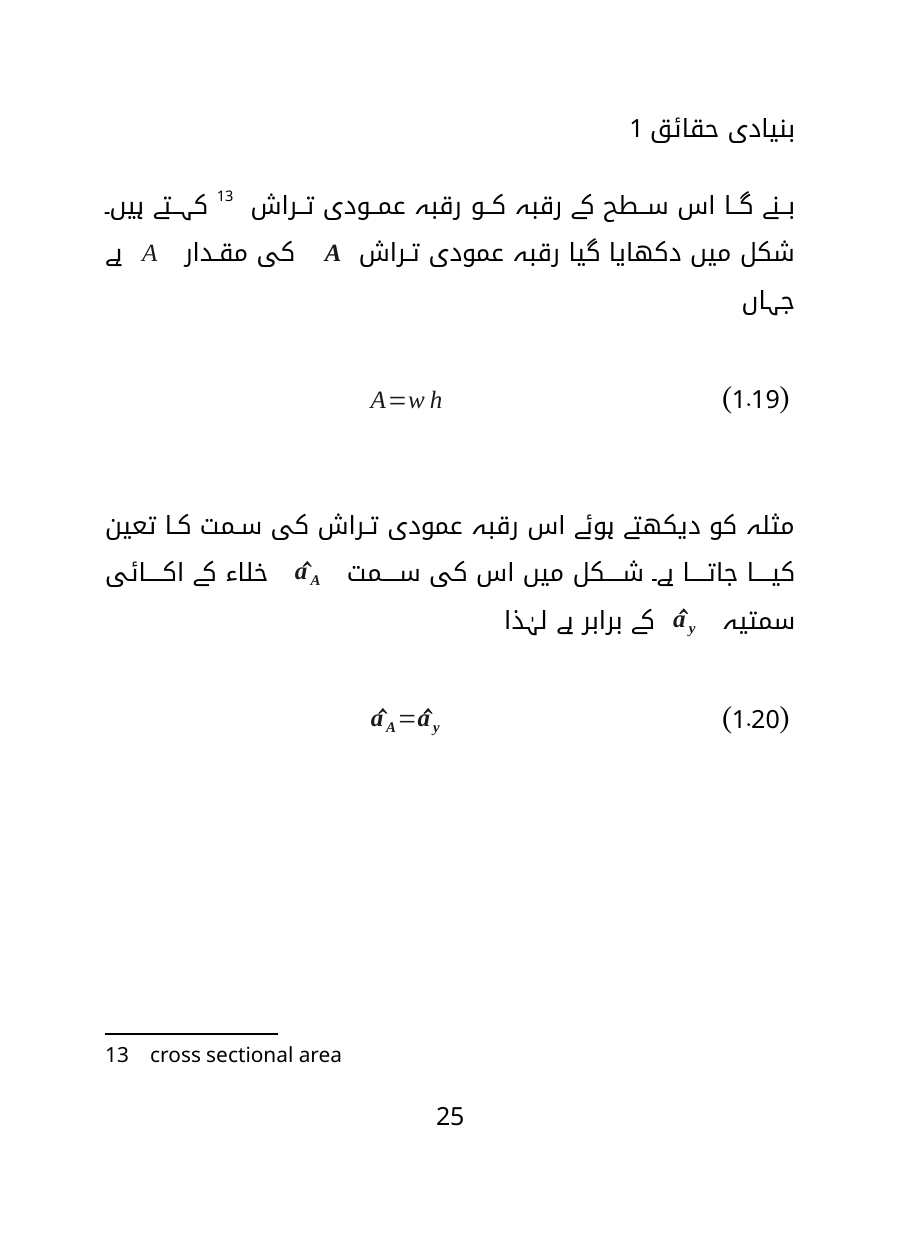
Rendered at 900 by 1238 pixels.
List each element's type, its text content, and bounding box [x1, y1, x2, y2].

text cross sectional area [105, 1040, 795, 1068]
table_header (1.20) [697, 691, 795, 762]
table_header (1.19) [697, 371, 795, 442]
text مثلہ کو دیکھتے ہوئے اس رقبہ عمودی تراش کی سمت کا تعین کیا جاتا ہے۔ شکل میں اس کی سمت خلاء کے اکائی سمتیہ کے برابر ہے لہٰذا [105, 502, 795, 644]
text شکل 1.8 میں ایک سلاخ دکھایا گیا ہے۔ اس کو اکائی سمتیہکی سمت میں لٹایا گیا ہے۔ اگر ہم تصور میں اس سلاخ کو لمبائی کی عمودی سمت میں کاٹیں تو اس کا جو سرہ بنے گا اس سطح کے رقبہ کو رقبہ عمودی تراش کہتے ہیں۔ شکل میں دکھایا گیا رقبہ عمودی تراش کی مقدار ہے جہاں [105, 182, 795, 324]
table_header [105, 691, 697, 762]
table_header [105, 371, 697, 442]
